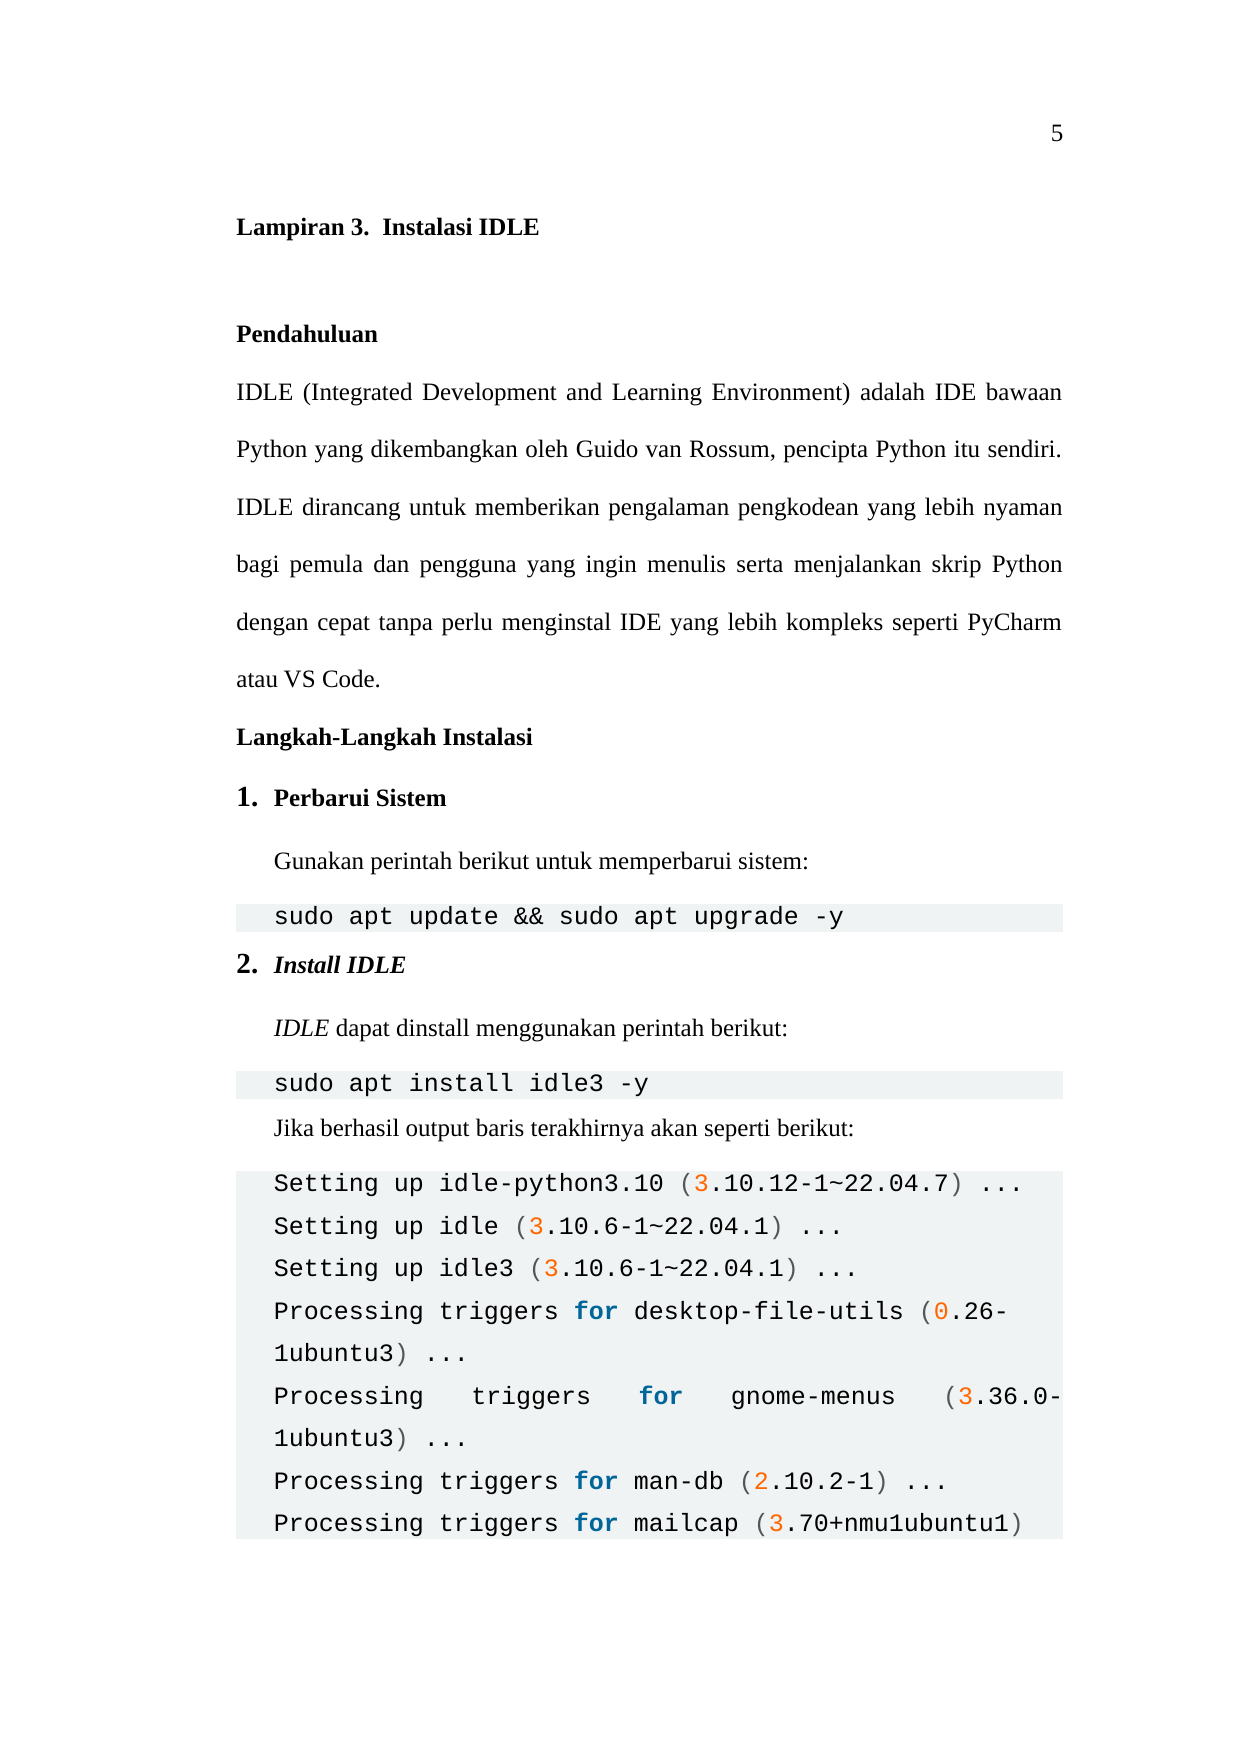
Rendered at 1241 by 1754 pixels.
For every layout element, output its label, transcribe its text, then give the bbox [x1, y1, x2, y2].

subtitle Instalasi IDLE [236, 212, 1063, 241]
text Langkah-Langkah Instalasi [236, 722, 1063, 750]
text Pendahuluan [236, 319, 1063, 348]
text Setting up idle (3.10.6-1~22.04.1) ... [236, 1213, 1063, 1242]
list Perbarui Sistem [236, 779, 1063, 813]
text Processing triggers for gnome-menus (3.36.0-1ubuntu3) ... [236, 1383, 1063, 1454]
text Setting up idle3 (3.10.6-1~22.04.1) ... [236, 1256, 1063, 1284]
list IDLE dapat dinstall menggunakan perintah berikut: [236, 1013, 1063, 1042]
list sudo apt install idle3 -y [236, 1071, 1063, 1099]
text 1ubuntu3) ... [236, 1341, 1063, 1369]
list Gunakan perintah berikut untuk memperbarui sistem: [236, 846, 1063, 875]
text IDLE (Integrated Development and Learning Environment) adalah IDE bawaan Python yang dikembangkan oleh Guido van Rossum, pencipta Python itu sendiri. IDLE dirancang untuk memberikan pengalaman pengkodean yang lebih nyaman bagi pemula dan pengguna yang ingin menulis serta menjalankan skrip Python dengan cepat tanpa perlu menginstal IDE yang lebih kompleks seperti PyCharm atau VS Code. [236, 377, 1063, 693]
text Processing triggers for desktop-file-utils (0.26- [236, 1298, 1063, 1327]
text Processing triggers for mailcap (3.70+nmu1ubuntu1) [236, 1511, 1063, 1539]
list Install IDLE [236, 946, 1063, 980]
list sudo apt update && sudo apt upgrade -y [236, 904, 1063, 932]
text Processing triggers for man-db (2.10.2-1) ... [236, 1468, 1063, 1497]
text Setting up idle-python3.10 (3.10.12-1~22.04.7) ... [236, 1171, 1063, 1199]
list Jika berhasil output baris terakhirnya akan seperti berikut: [236, 1113, 1063, 1142]
